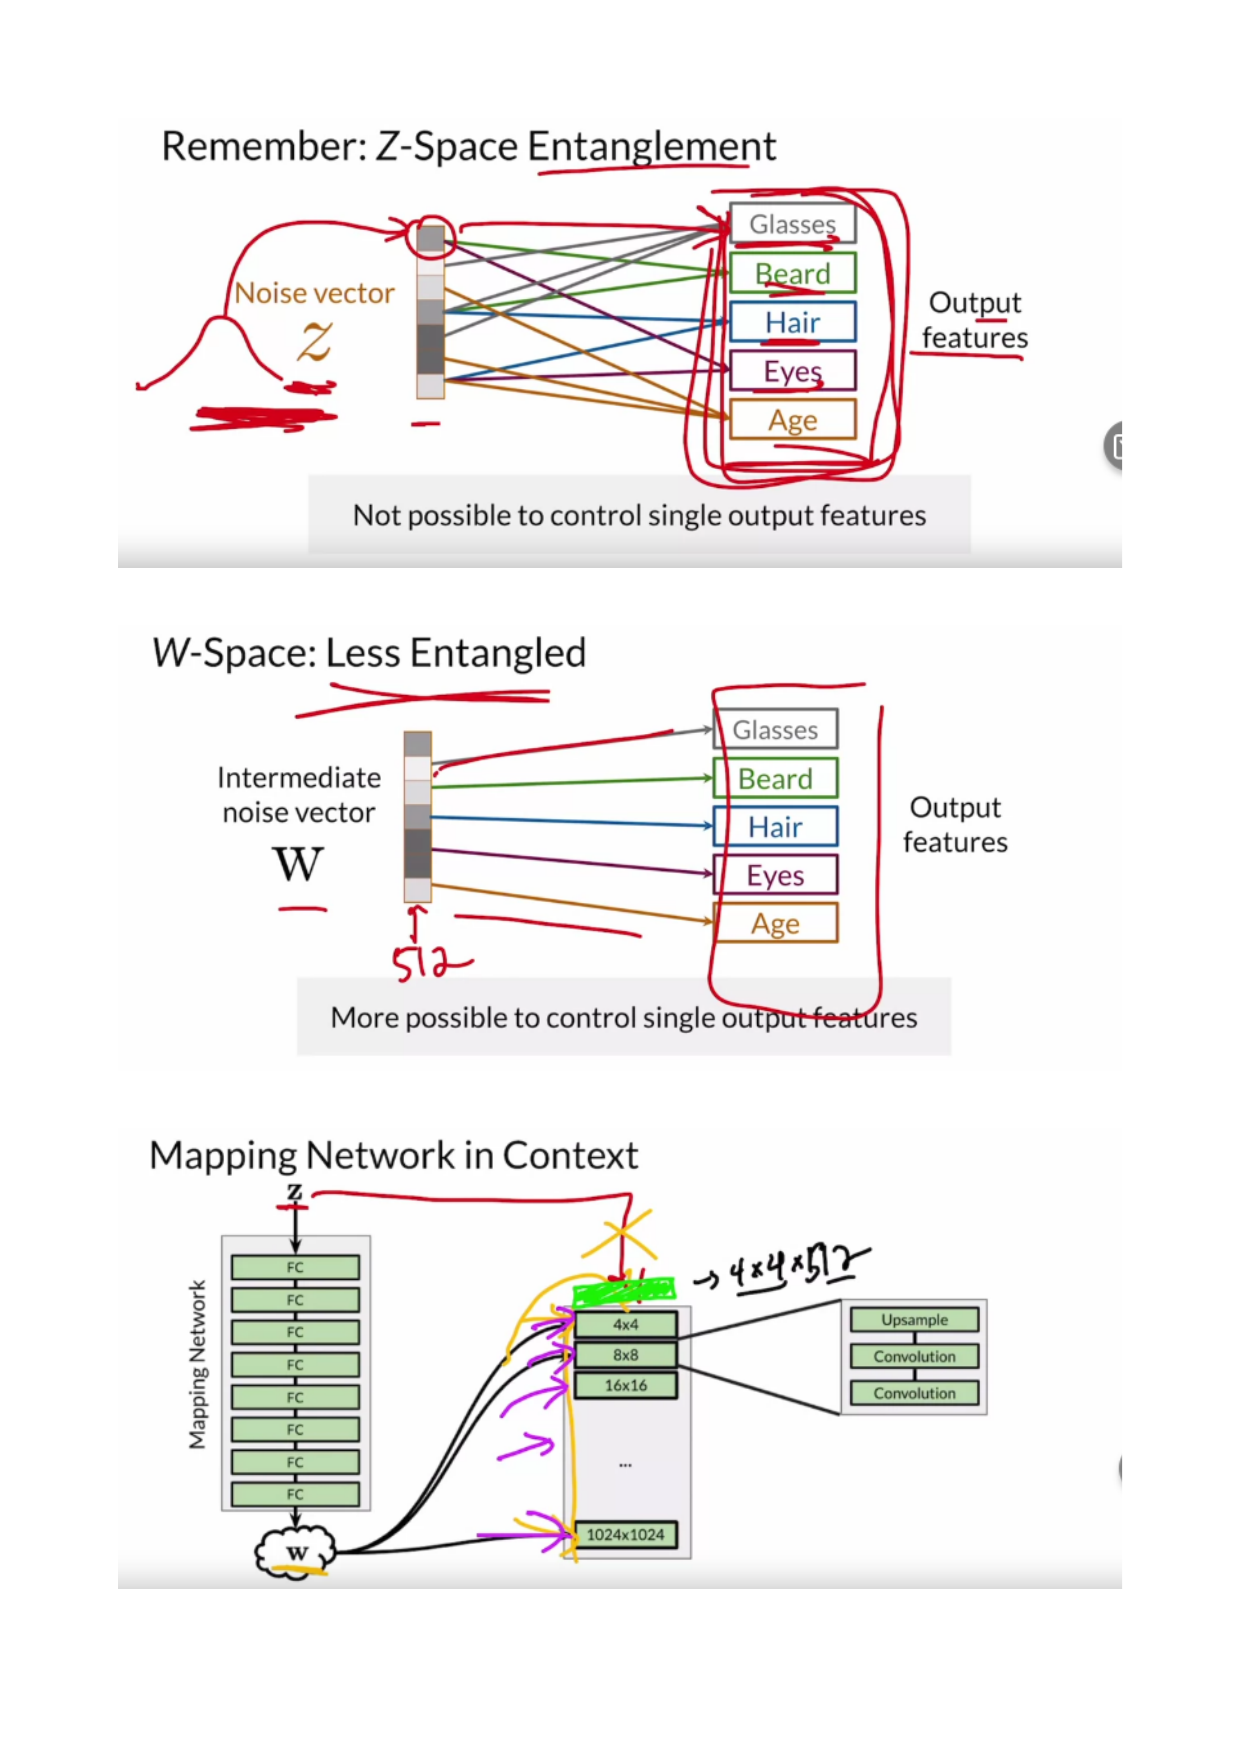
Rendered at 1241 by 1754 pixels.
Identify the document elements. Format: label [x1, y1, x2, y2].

picture [118, 1128, 1123, 1589]
picture [118, 625, 1123, 1071]
picture [118, 118, 1123, 568]
